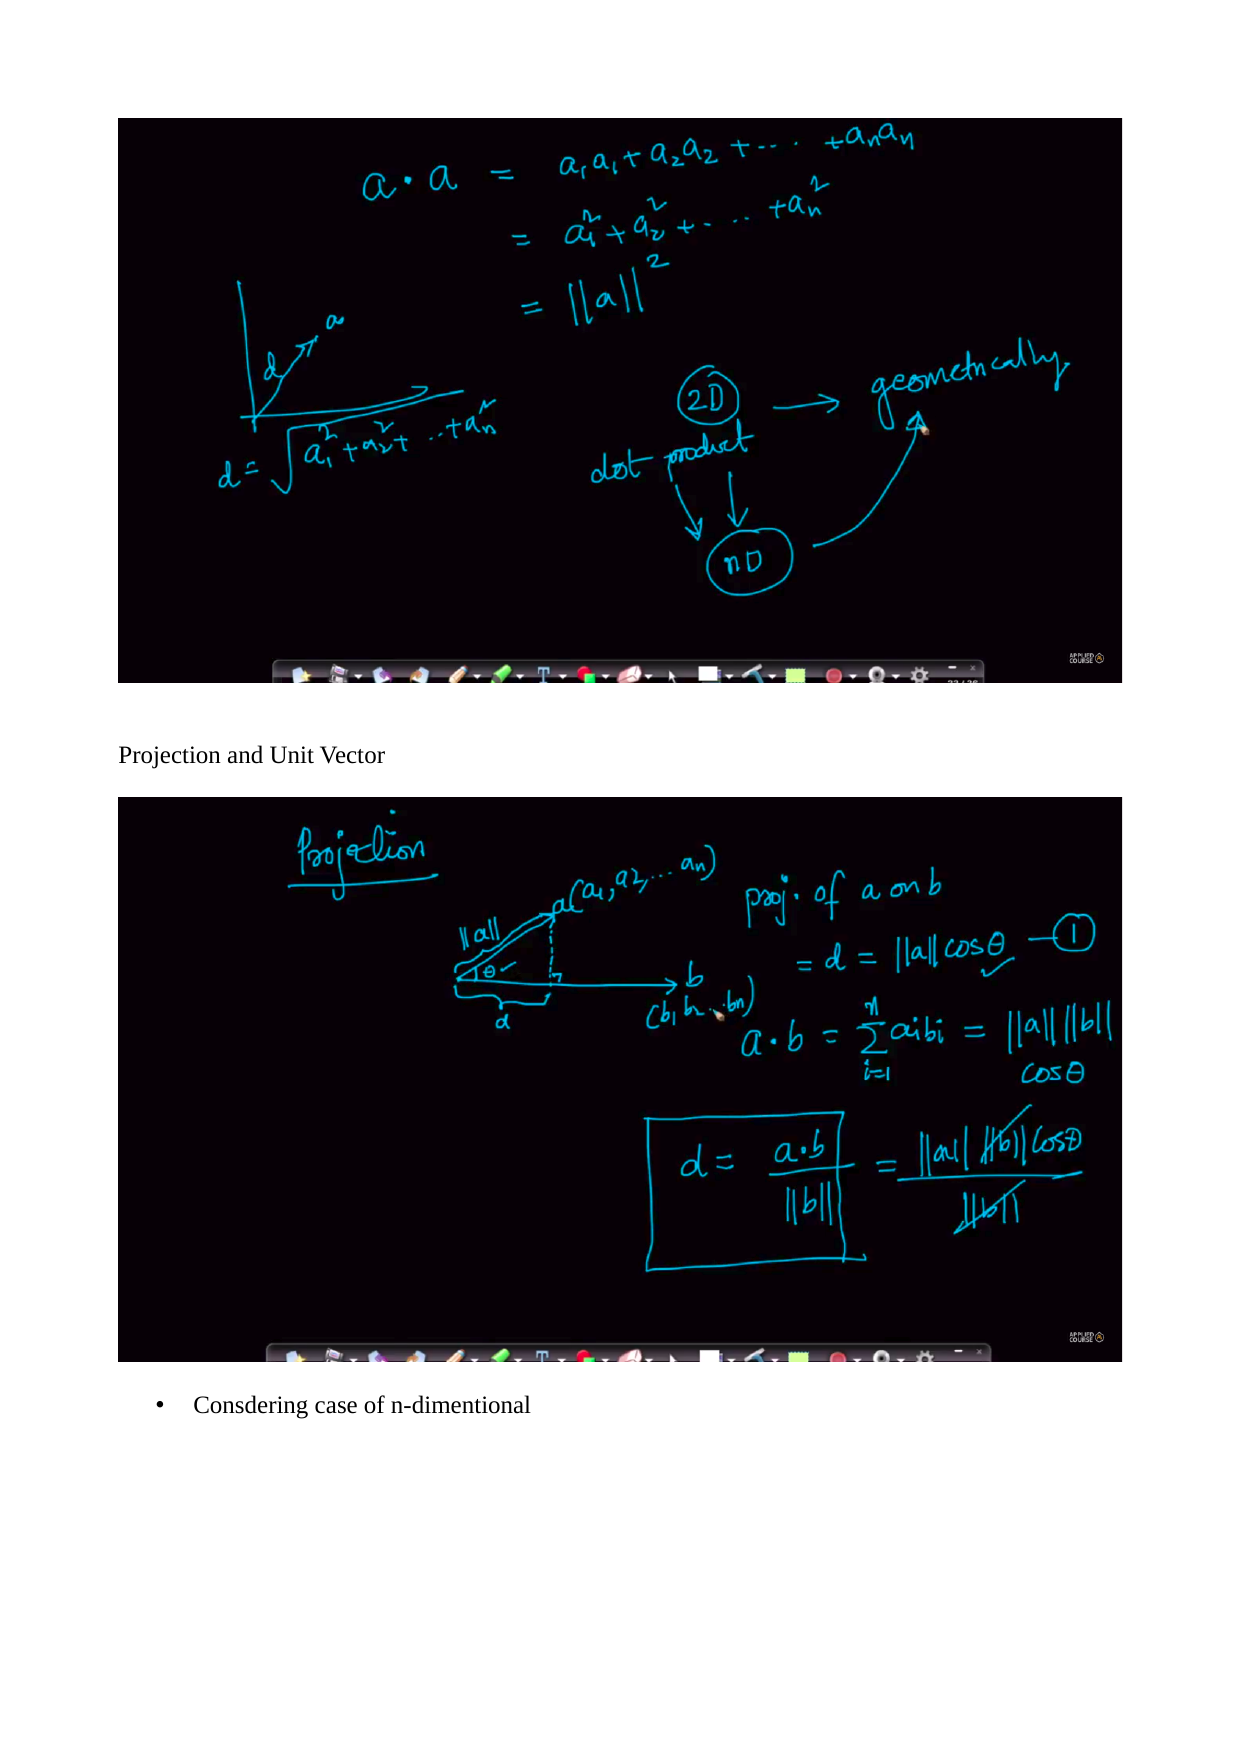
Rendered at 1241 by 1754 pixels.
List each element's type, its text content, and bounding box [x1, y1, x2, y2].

text Projection and Unit Vector [118, 740, 1122, 769]
picture [118, 118, 1123, 683]
picture [118, 797, 1123, 1362]
list Consdering case of n-dimentional [156, 1391, 1122, 1419]
